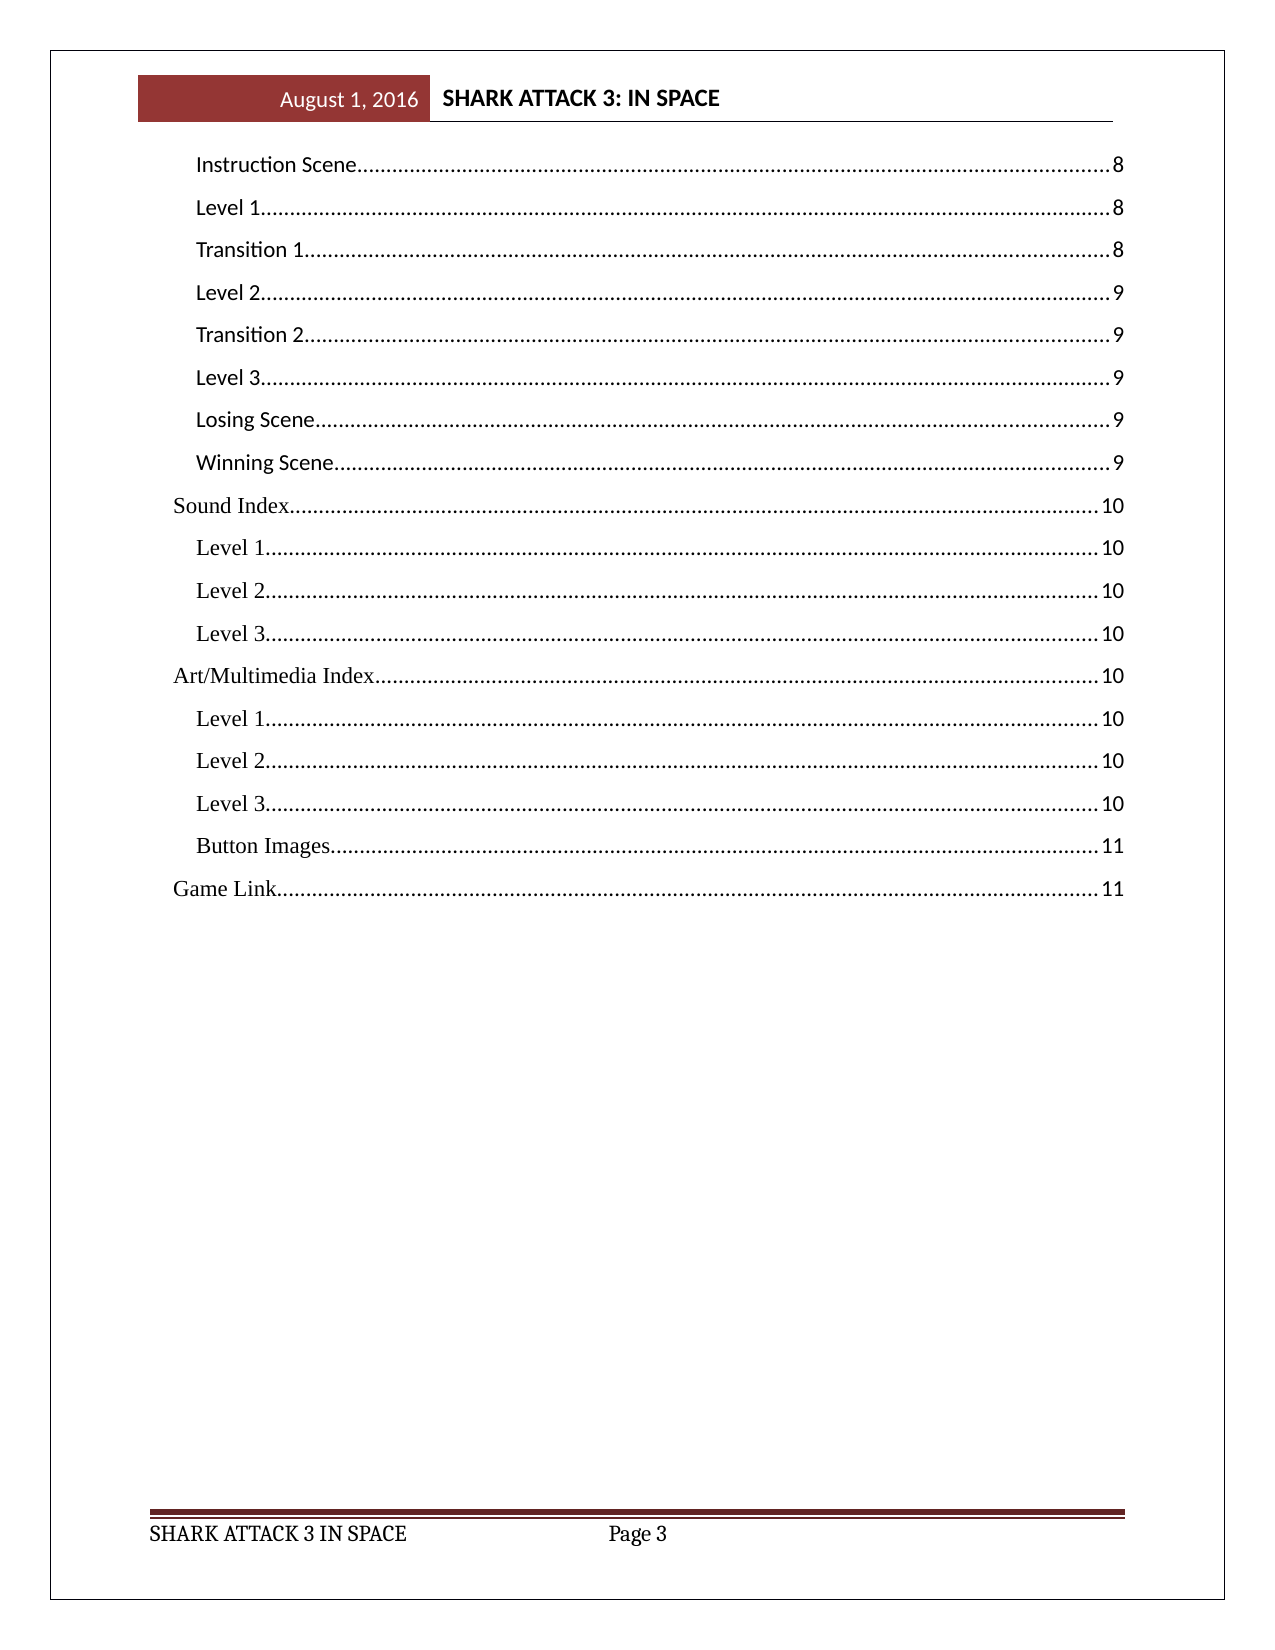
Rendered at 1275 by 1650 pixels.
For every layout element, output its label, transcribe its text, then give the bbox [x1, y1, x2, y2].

text Level 2 10 [196, 576, 1125, 604]
text Level 3 10 [196, 789, 1125, 817]
text Sound Index 10 [173, 491, 1125, 519]
text Level 3 10 [196, 619, 1125, 647]
text Game Link 11 [173, 874, 1125, 902]
text Instruction Scene 8 [196, 150, 1125, 178]
text Winning Scene 9 [196, 448, 1125, 476]
text Button Images 11 [196, 832, 1125, 860]
text Level 1 10 [196, 704, 1125, 732]
text Level 2 9 [196, 278, 1125, 306]
text Level 1 8 [196, 193, 1125, 221]
text Transition 2 9 [196, 320, 1125, 348]
text Transition 1 8 [196, 235, 1125, 263]
text Level 2 10 [196, 746, 1125, 774]
text Art/Multimedia Index 10 [173, 661, 1125, 689]
text Level 3 9 [196, 363, 1125, 391]
text Level 1 10 [196, 533, 1125, 561]
text Losing Scene 9 [196, 406, 1125, 434]
